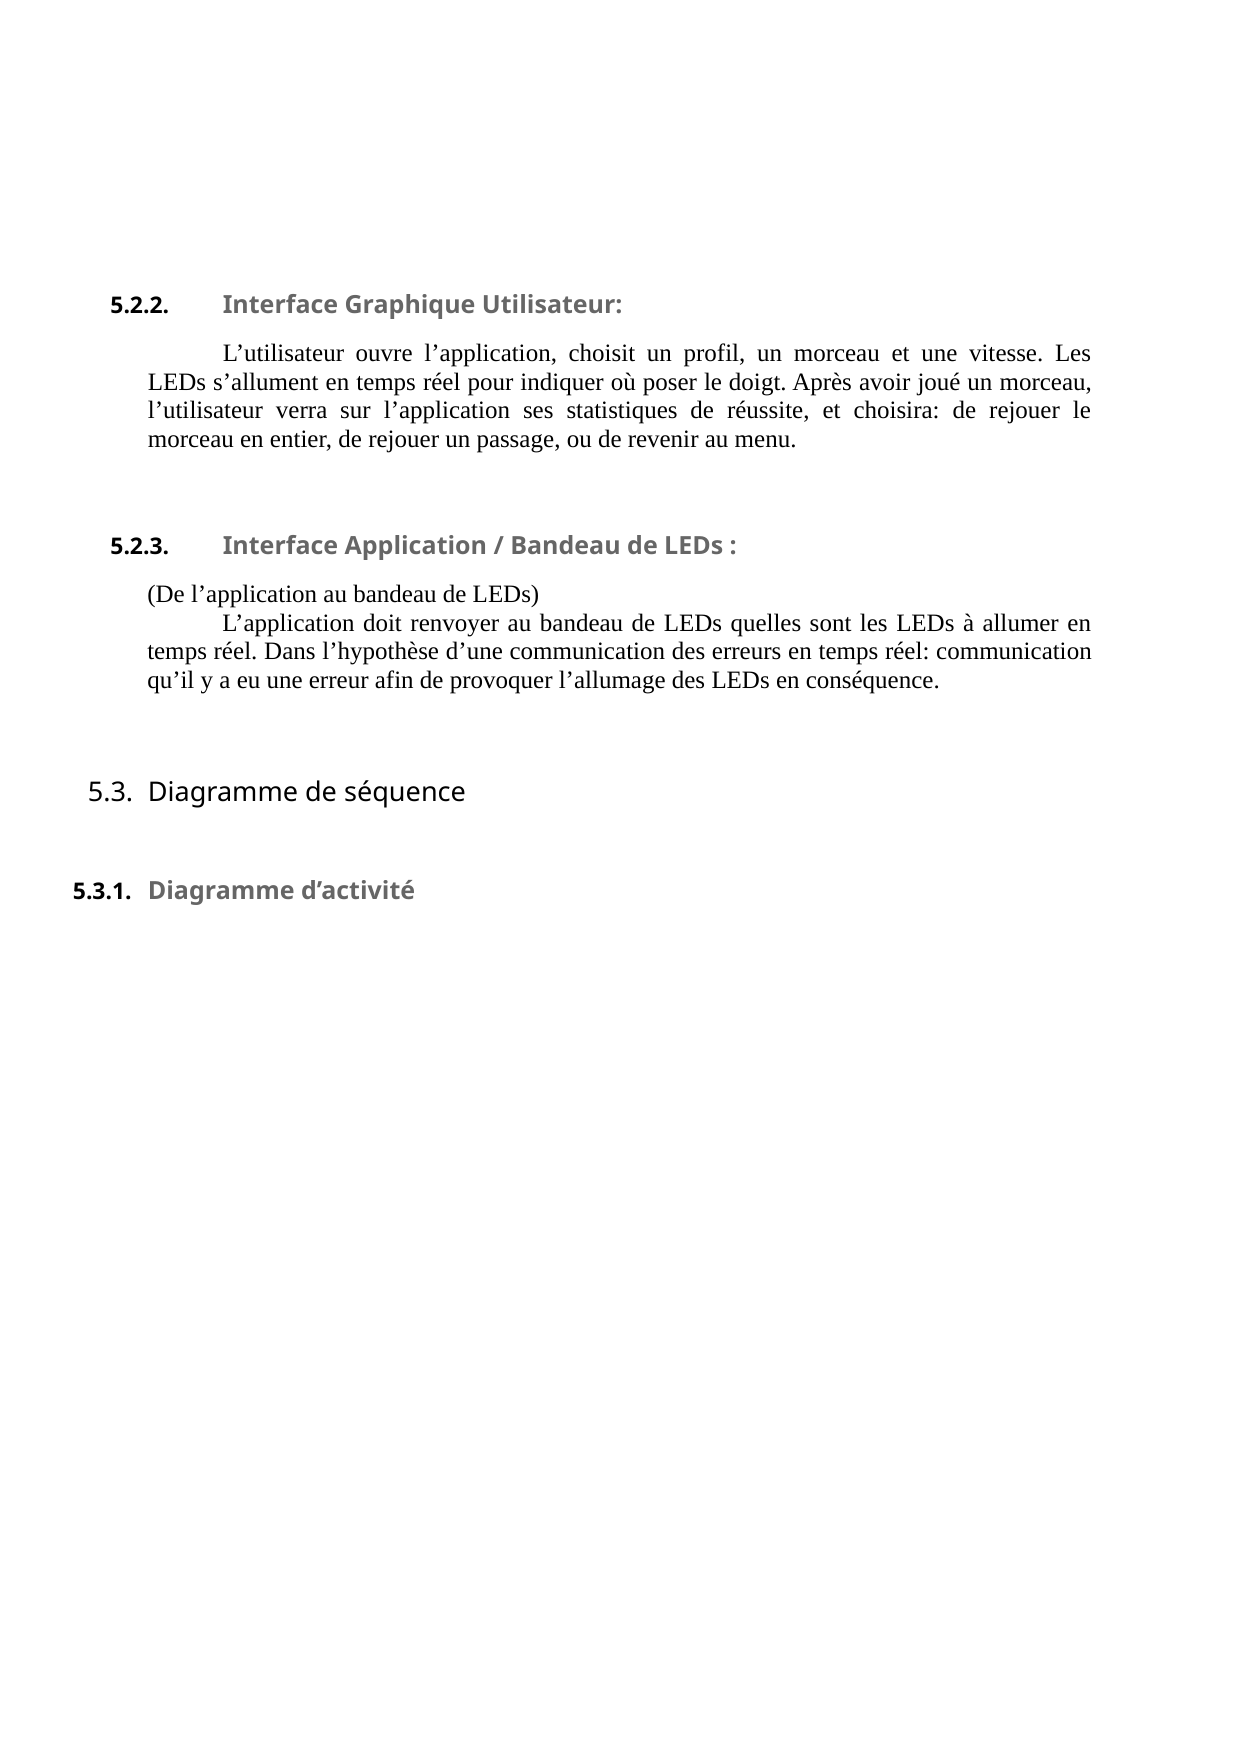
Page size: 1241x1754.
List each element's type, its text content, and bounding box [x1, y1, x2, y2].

text (De l’application au bandeau de LEDs) [147, 579, 1093, 608]
text L’utilisateur ouvre l’application, choisit un profil, un morceau et une vitesse. Les LEDs s’allument en temps réel pour indiquer où poser le doigt. Après avoir joué un morceau, l’utilisateur verra sur l’application ses statistiques de réussite, et choisira: de rejouer le morceau en entier, de rejouer un passage, ou de revenir au menu. [148, 338, 1093, 453]
text L’application doit renvoyer au bandeau de LEDs quelles sont les LEDs à allumer en temps réel. Dans l’hypothèse d’une communication des erreurs en temps réel: communication qu’il y a eu une erreur afin de provoquer l’allumage des LEDs en conséquence. [147, 608, 1093, 694]
subtitle Interface Application / Bandeau de LEDs : [110, 527, 1093, 561]
subtitle Diagramme de séquence [88, 772, 1093, 809]
subtitle Diagramme d’activité [73, 873, 1093, 907]
subtitle Interface Graphique Utilisateur: [110, 286, 1093, 321]
